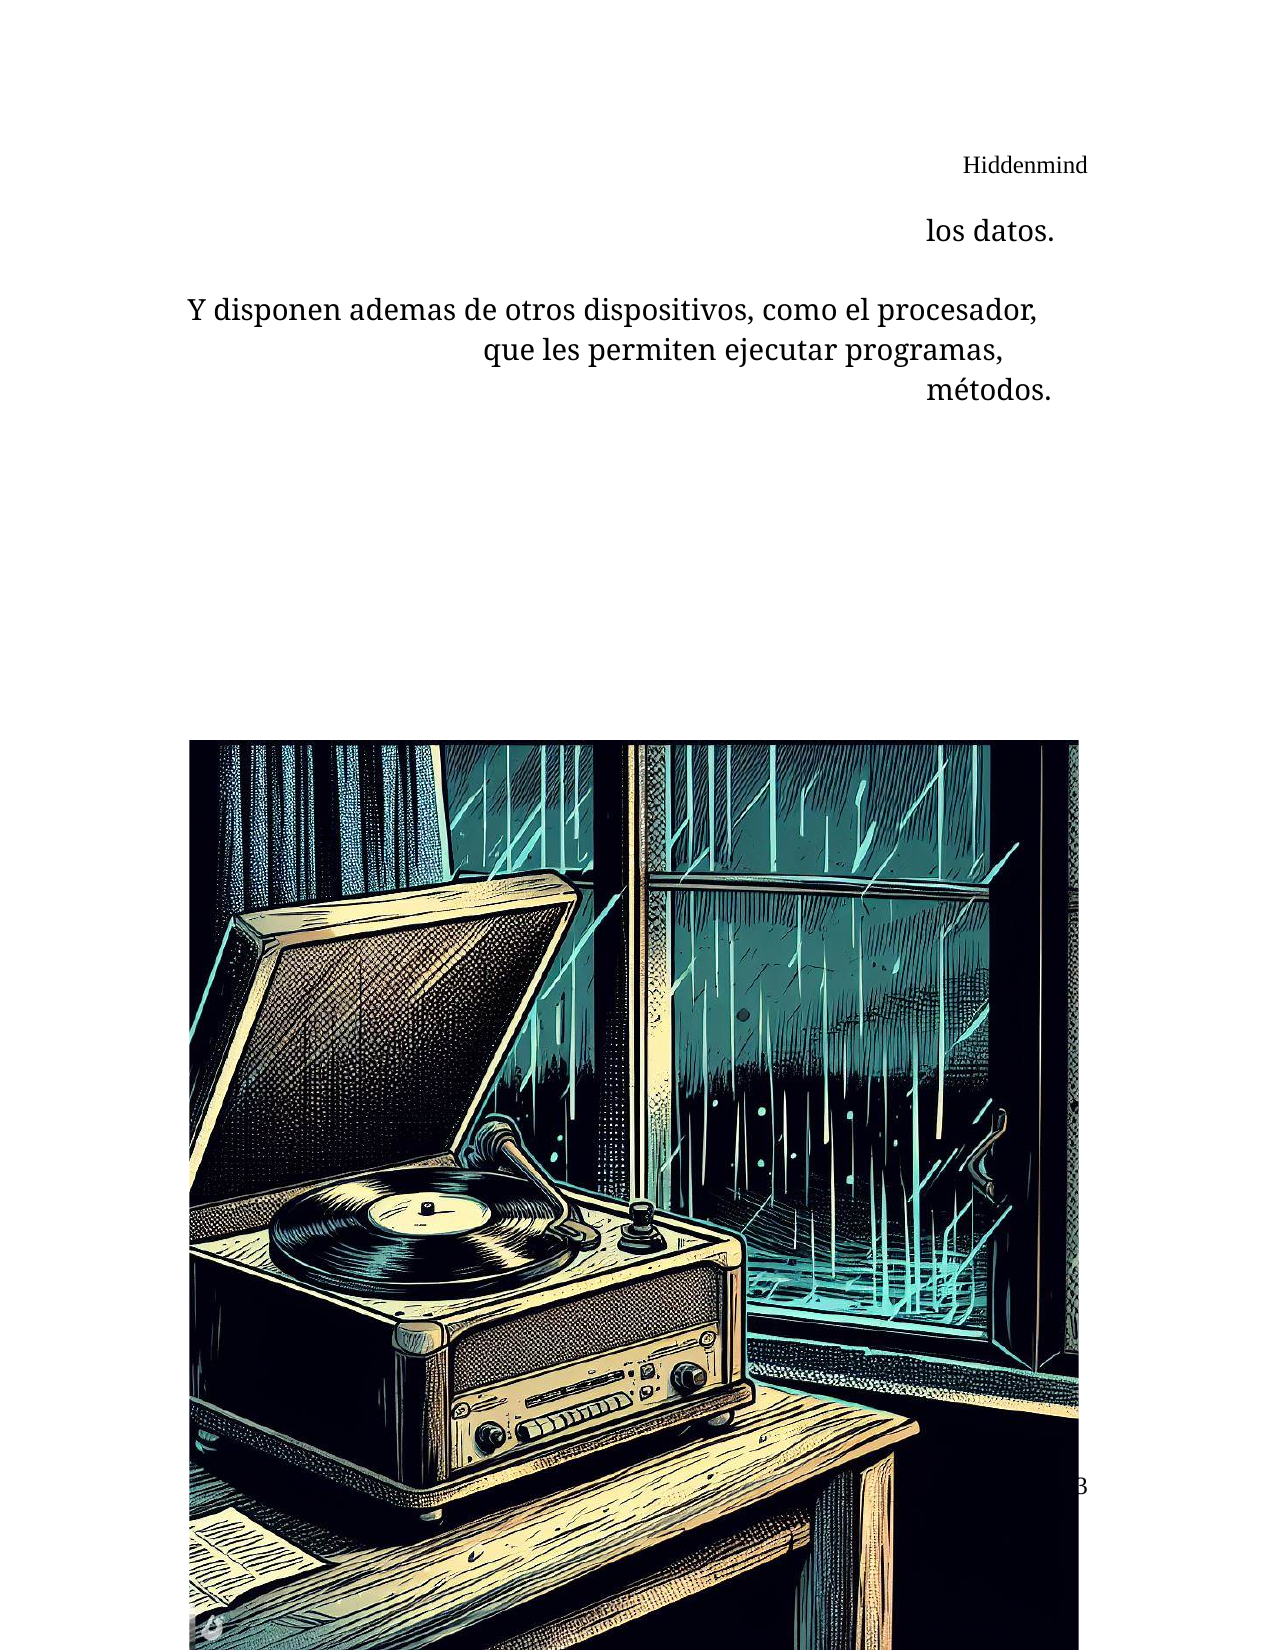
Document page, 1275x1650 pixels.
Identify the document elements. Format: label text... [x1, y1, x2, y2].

text métodos. [187, 369, 1087, 408]
text los datos. [187, 210, 1087, 250]
text Y disponen ademas de otros dispositivos, como el procesador, [187, 289, 1087, 329]
picture [189, 740, 1079, 1650]
text que les permiten ejecutar programas, [187, 329, 1087, 369]
